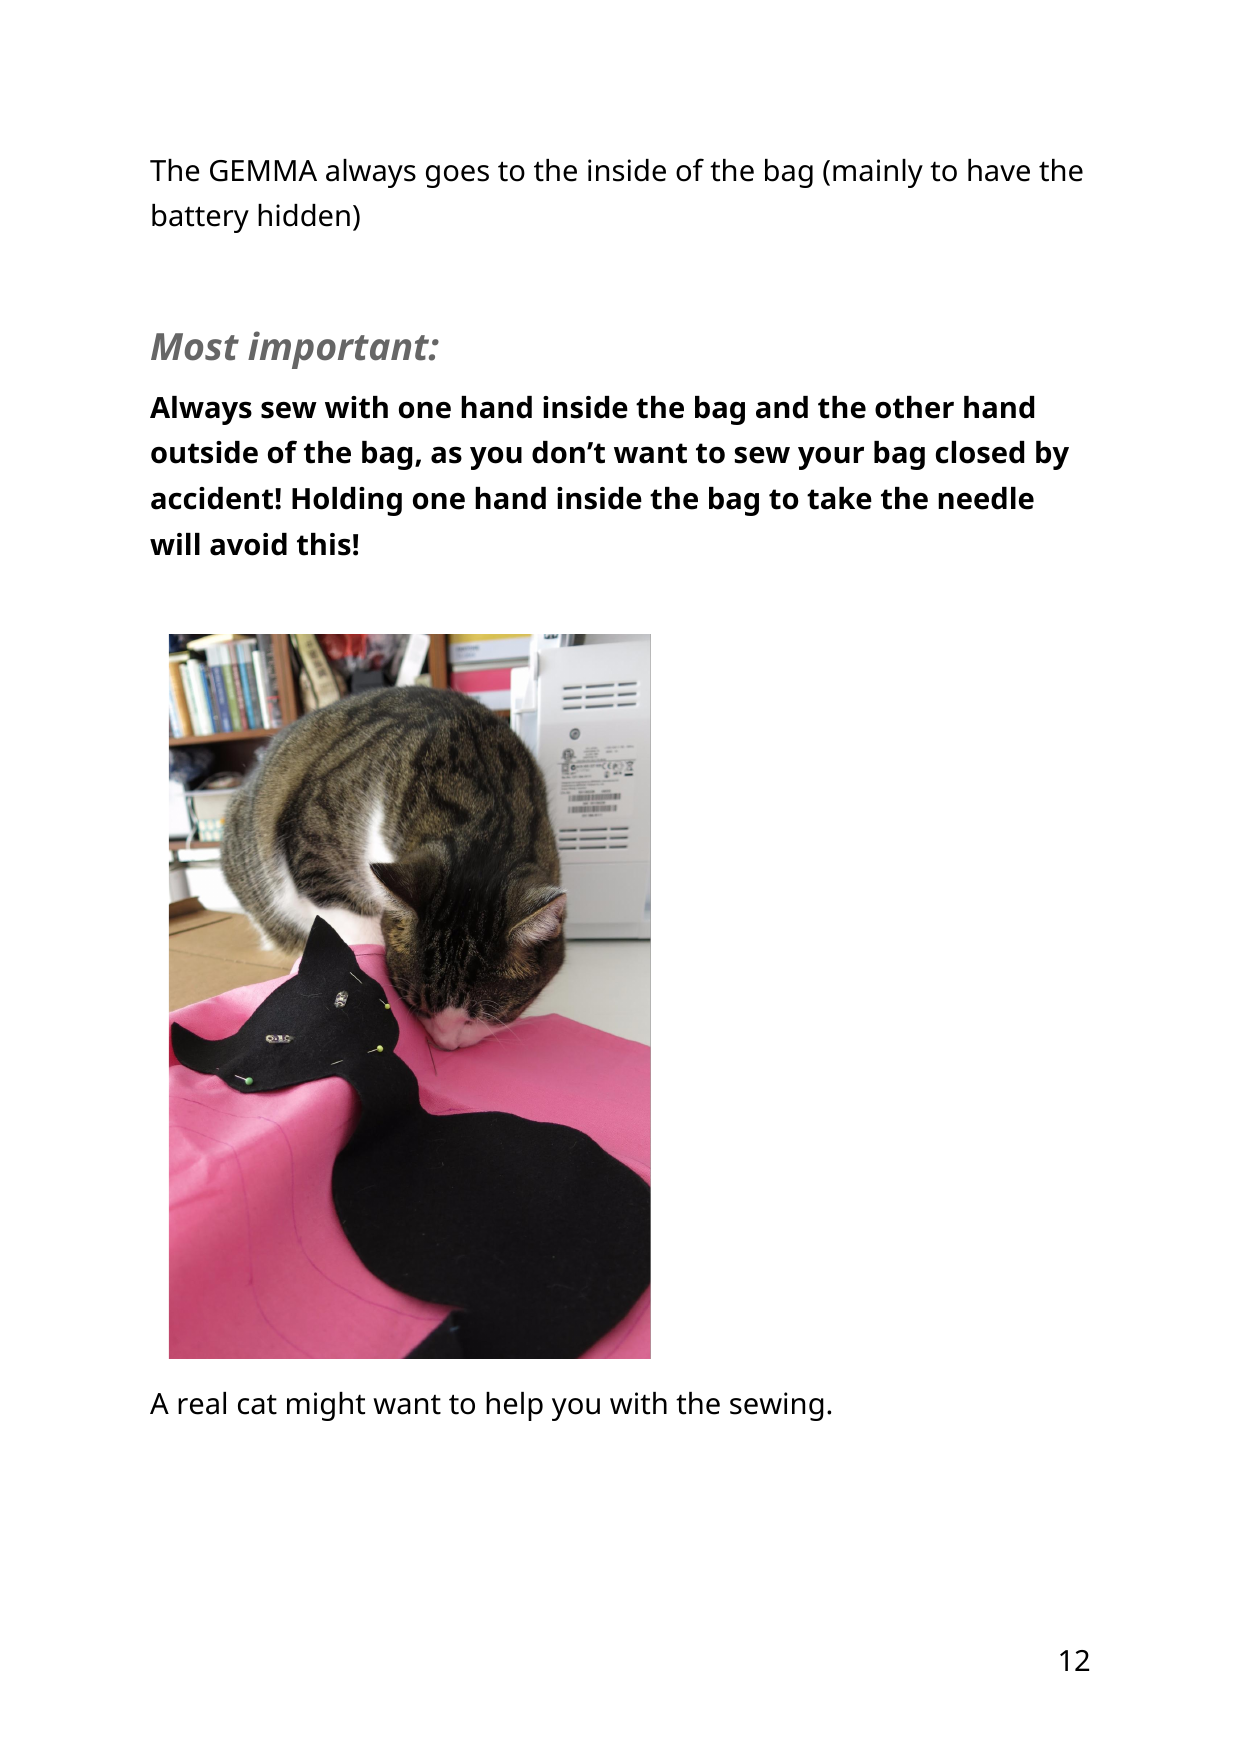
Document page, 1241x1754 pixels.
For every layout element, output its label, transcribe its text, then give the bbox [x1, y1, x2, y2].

text The GEMMA always goes to the inside of the bag (mainly to have the battery hidden) [150, 150, 1091, 235]
text A real cat might want to help you with the sewing. [150, 1384, 1091, 1423]
text Always sew with one hand inside the bag and the other hand outside of the bag, as you don’t want to sew your bag closed by accident! Holding one hand inside the bag to take the needle will avoid this! [150, 387, 1091, 564]
picture [168, 634, 651, 1359]
subtitle Most important: [150, 320, 1091, 371]
